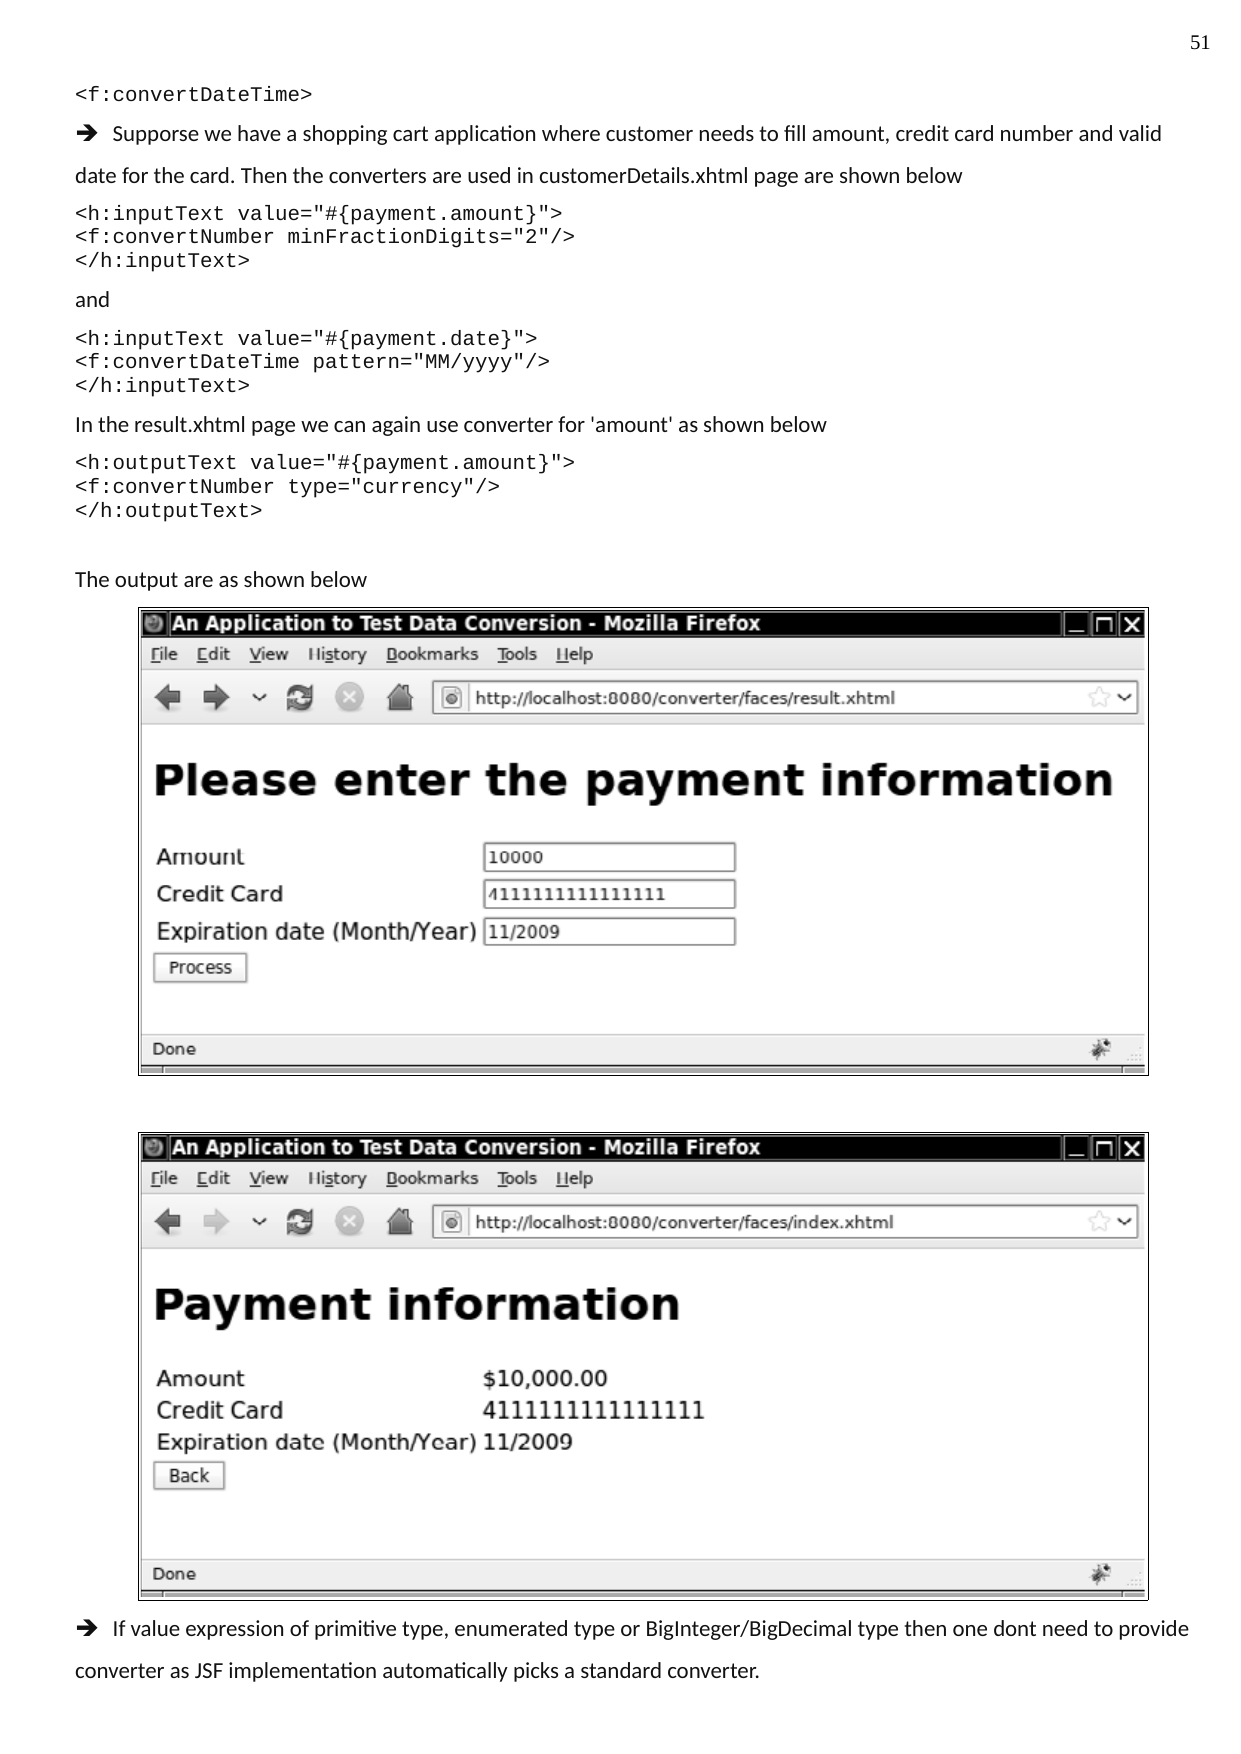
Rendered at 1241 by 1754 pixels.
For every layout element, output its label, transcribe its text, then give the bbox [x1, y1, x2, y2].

text <f:convertNumber minFractionDigits="2"/> [75, 227, 1211, 250]
text and [75, 286, 1211, 314]
text <f:convertDateTime pattern="MM/yyyy"/> [75, 351, 1211, 375]
text The output are as shown below [75, 565, 1211, 593]
text <h:outputText value="#{payment.amount}"> [75, 452, 1211, 476]
text <h:inputText value="#{payment.amount}"> [75, 203, 1211, 227]
list Supporse we have a shopping cart application where customer needs to fill amount, credit card number and valid date for the card. Then the converters are used in customerDetails.xhtml page are shown below [75, 119, 1211, 189]
text </h:outputText> [75, 499, 1211, 523]
list If value expression of primitive type, enumerated type or BigInteger/BigDecimal type then one dont need to provide converter as JSF implementation automatically picks a standard converter. [75, 1132, 1211, 1684]
list <f:convertDateTime> [75, 83, 1211, 107]
text In the result.xhtml page we can again use converter for 'amount' as shown below [75, 410, 1211, 438]
text <h:inputText value="#{payment.date}"> [75, 328, 1211, 351]
text </h:inputText> [75, 375, 1211, 398]
text <f:convertNumber type="currency"/> [75, 476, 1211, 499]
text </h:inputText> [75, 250, 1211, 274]
